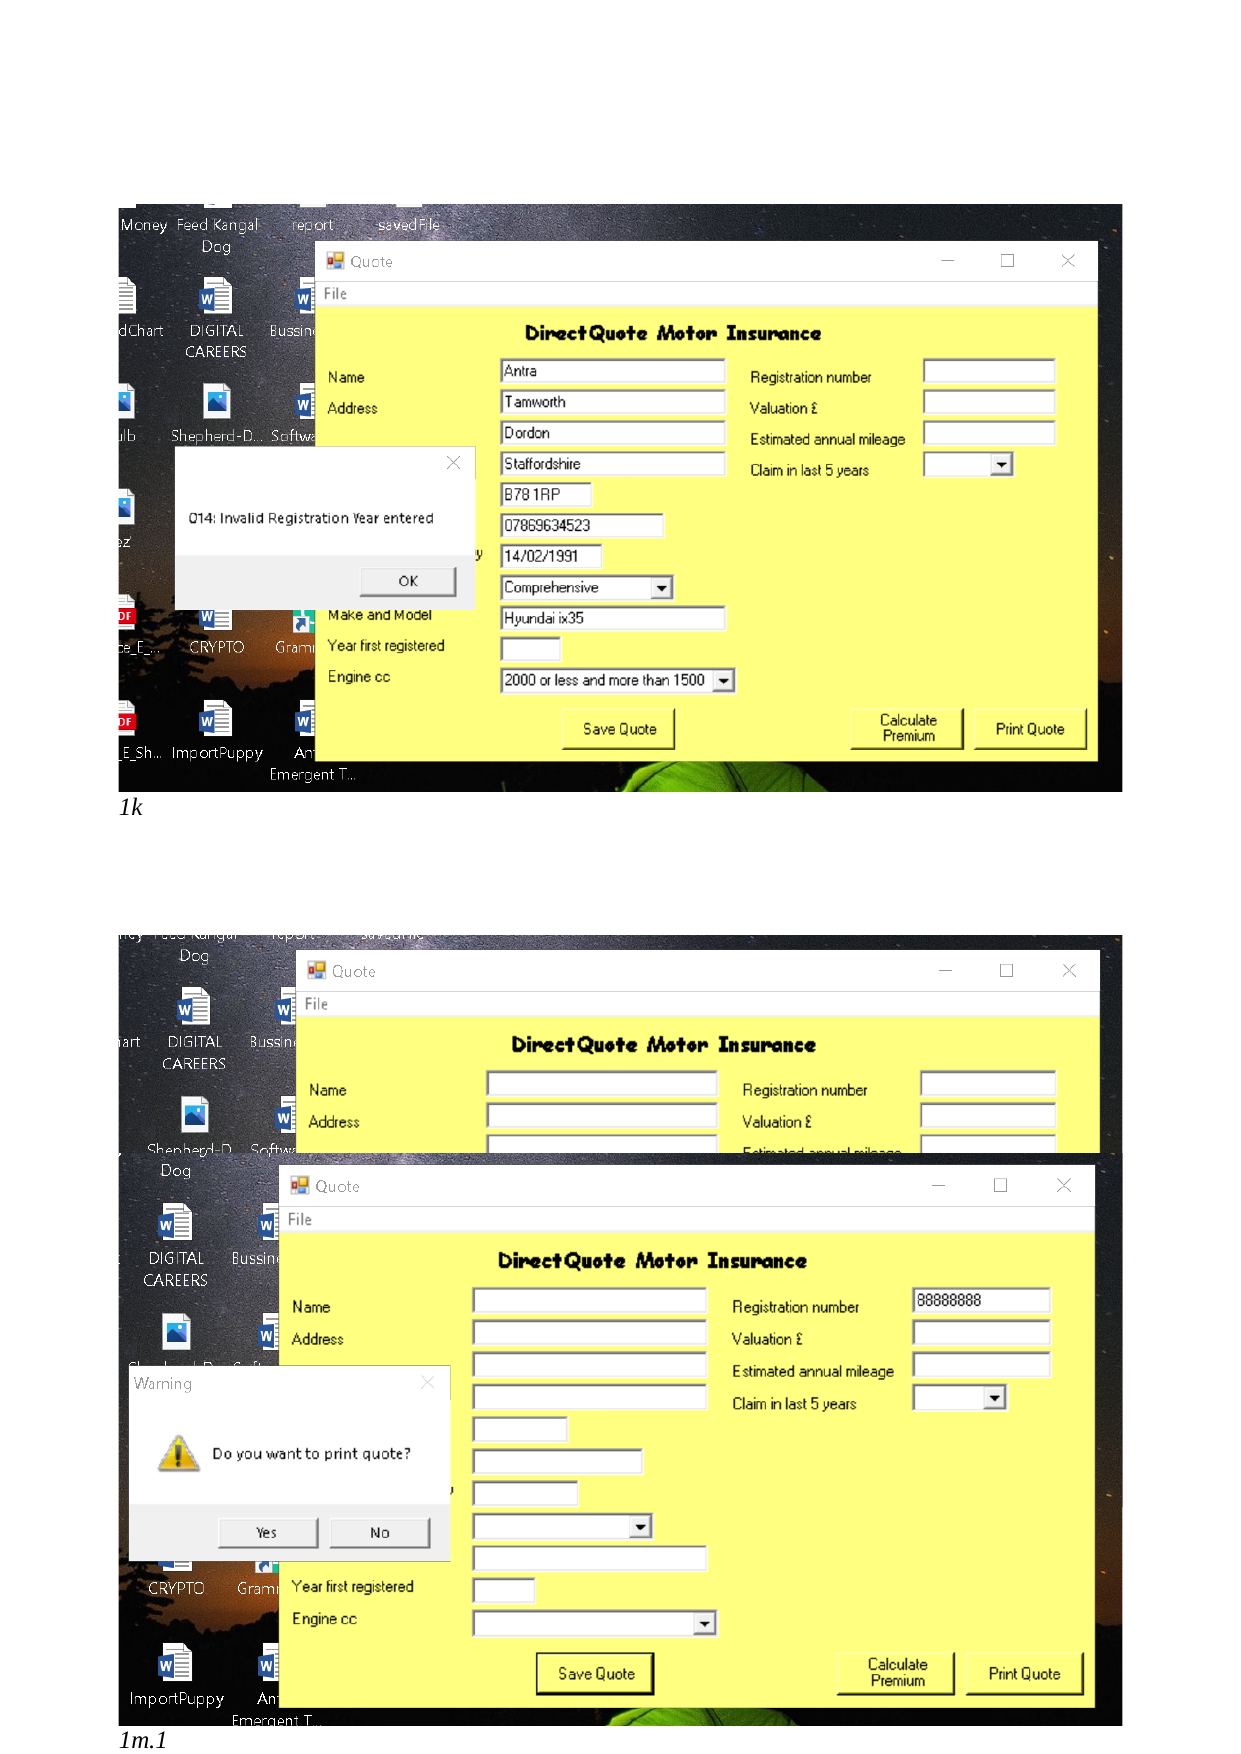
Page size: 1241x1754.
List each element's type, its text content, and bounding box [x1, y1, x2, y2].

text 1k [118, 792, 1122, 820]
picture [118, 935, 1123, 1726]
picture [118, 204, 1123, 792]
text 1m.1 [118, 1726, 1122, 1754]
